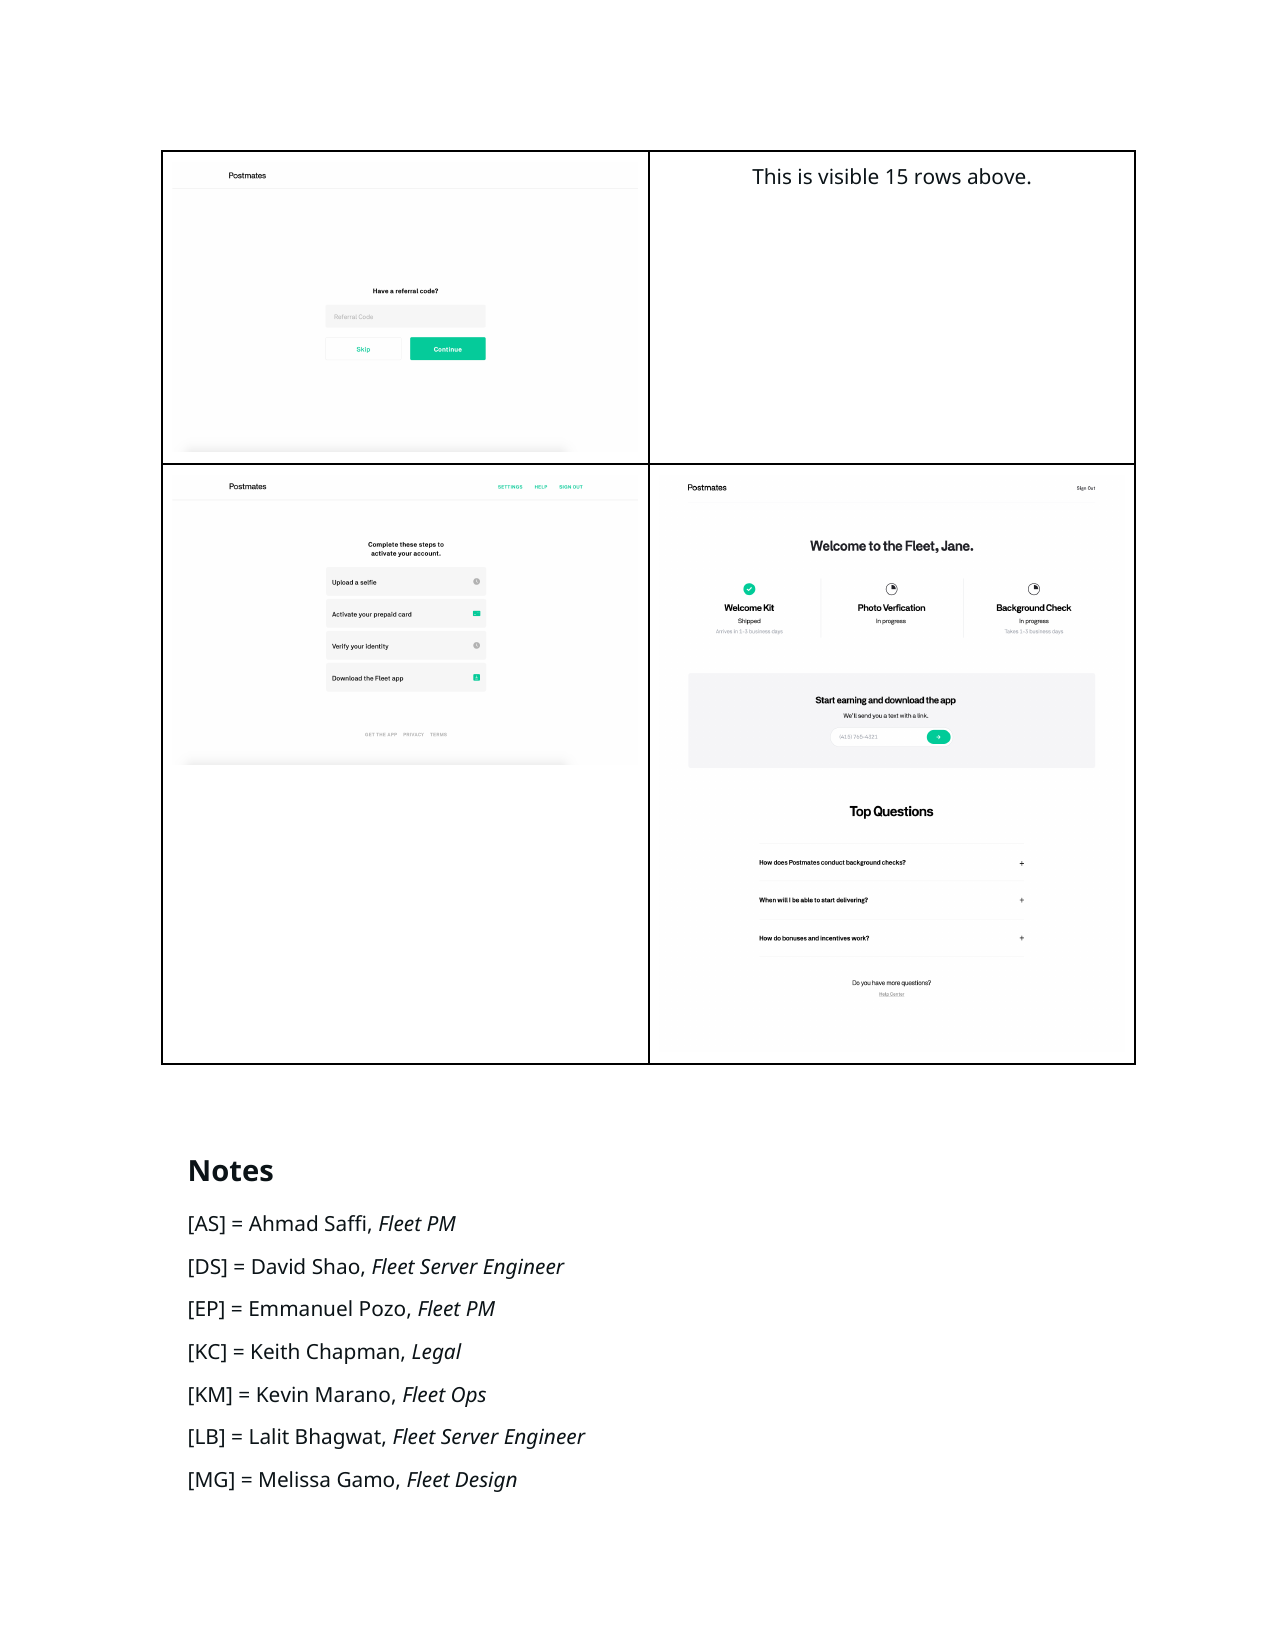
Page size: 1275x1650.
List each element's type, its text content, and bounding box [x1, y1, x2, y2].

picture [172, 162, 638, 452]
text [KM] = Kevin Marano, Fleet Ops [187, 1380, 1125, 1408]
table_cell [163, 152, 648, 462]
text [DS] = David Shao, Fleet Server Engineer [187, 1252, 1125, 1280]
picture [172, 475, 638, 765]
text [MG] = Melissa Gamo, Fleet Design [187, 1465, 1125, 1493]
picture [659, 475, 1125, 1052]
text [AS] = Ahmad Saffi, Fleet PM [187, 1209, 1125, 1238]
text [LB] = Lalit Bhagwat, Fleet Server Engineer [187, 1422, 1125, 1451]
text [EP] = Emmanuel Pozo, Fleet PM [187, 1294, 1125, 1323]
text Notes [187, 1150, 1125, 1189]
text [KC] = Keith Chapman, Legal [187, 1337, 1125, 1366]
table_cell [163, 465, 648, 1062]
table_cell This is visible 15 rows above. [650, 152, 1134, 462]
table_cell [650, 465, 1134, 1062]
